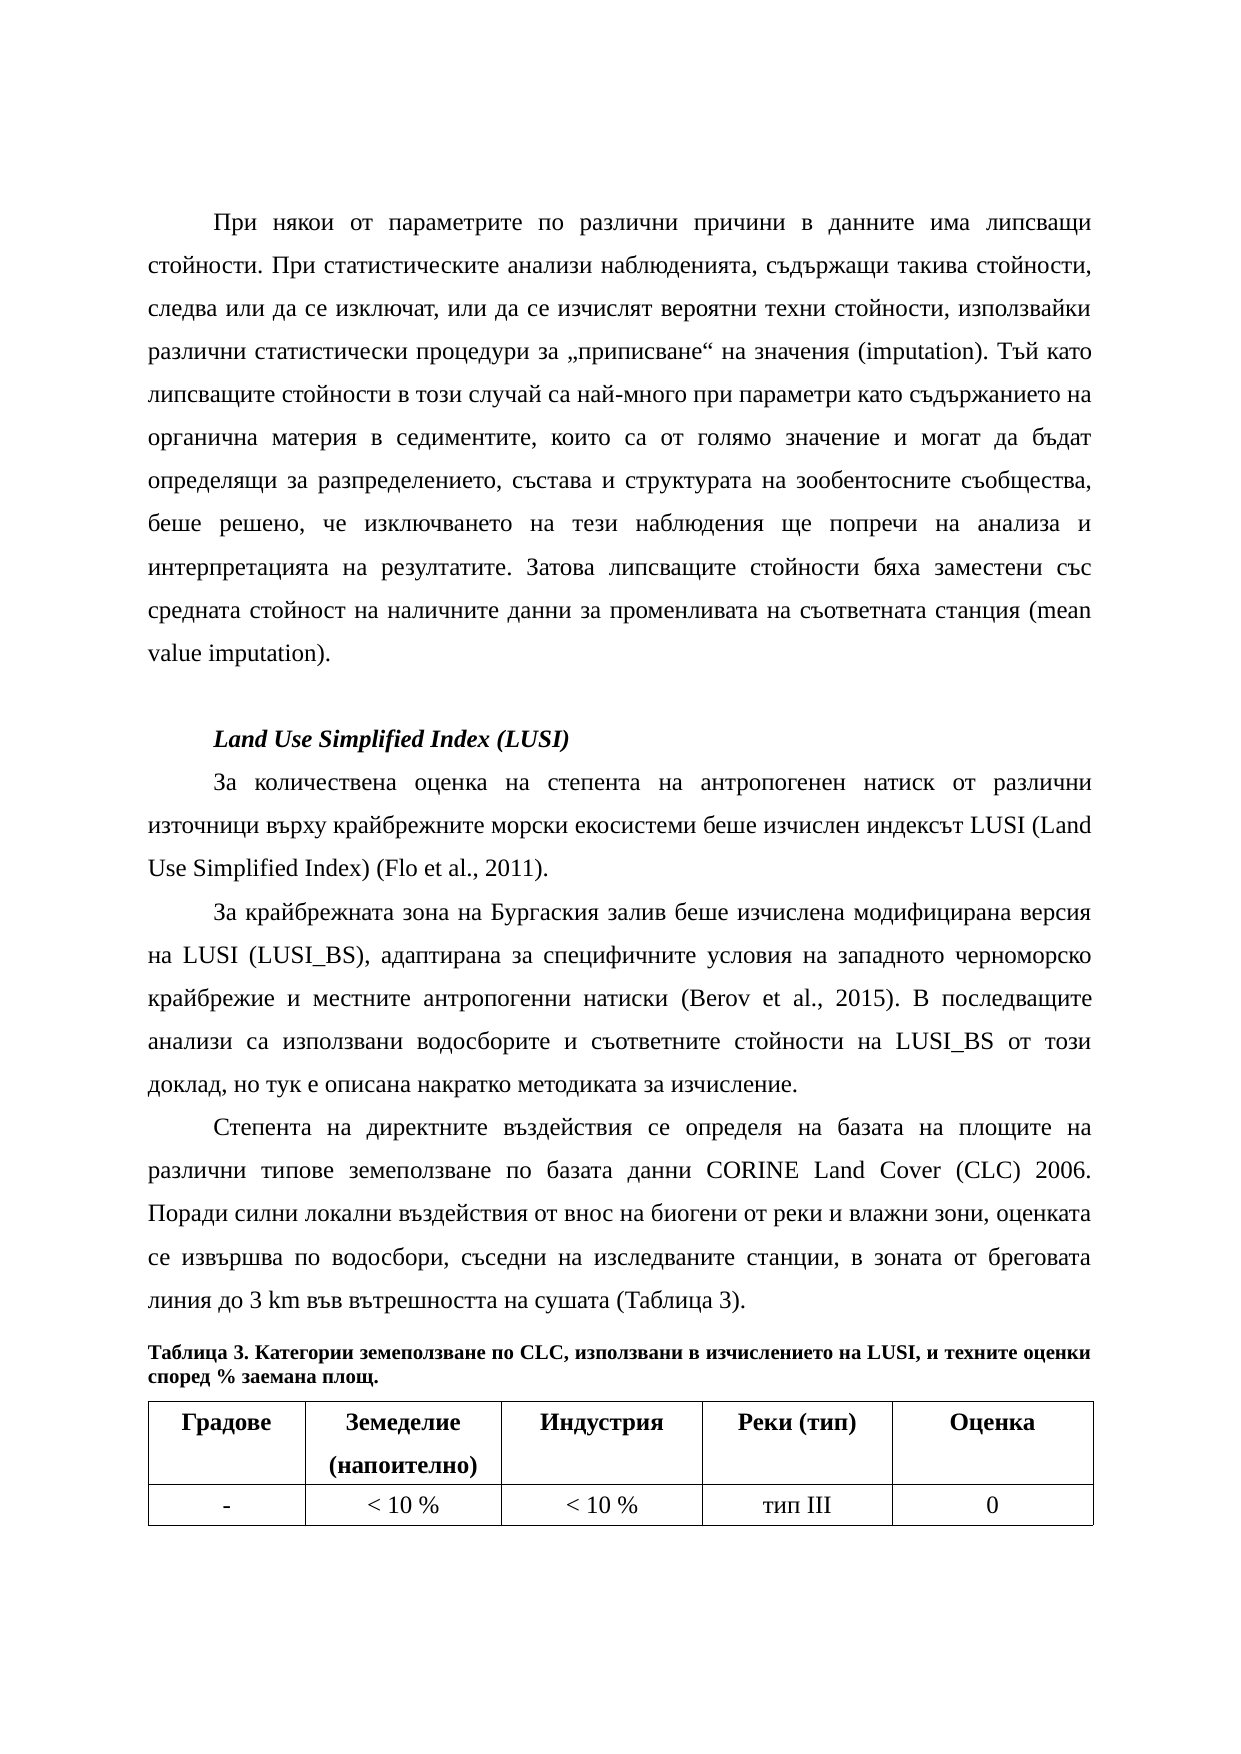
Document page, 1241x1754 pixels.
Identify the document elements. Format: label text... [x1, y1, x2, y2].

table_header Градове [149, 1402, 305, 1484]
table_header Индустрия [502, 1402, 702, 1484]
table_header Оценка [893, 1402, 1093, 1484]
text Степента на директните въздействия се определя на базата на площите на различни типове земеползване по базата данни CORINE Land Cover (CLC) 2006. Поради силни локални въздействия от внос на биогени от реки и влажни зони, оценката се извършва по водосбори, съседни на изследваните станции, в зоната от бреговата линия до 3 km във вътрешността на сушата (Таблица 3). [148, 1112, 1093, 1313]
text Таблица 3. Категории земеползване по CLC, използвани в изчислението на LUSI, и техните оценки според % заемана площ. [148, 1340, 1093, 1388]
text Land Use Simplified Index (LUSI) [148, 724, 1093, 753]
table_cell < 10 % [306, 1485, 501, 1525]
text За количествена оценка на степента на антропогенен натиск от различни източници върху крайбрежните морски екосистеми беше изчислен индексът LUSI (Land Use Simplified Index) (Flo et al., 2011). [148, 767, 1093, 882]
text За крайбрежната зона на Бургаския залив беше изчислена модифицирана версия на LUSI (LUSI_BS), адаптирана за специфичните условия на западното черноморско крайбрежие и местните антропогенни натиски (Berov et al., 2015). В последващите анализи са използвани водосборите и съответните стойности на LUSI_BS от този доклад, но тук е описана накратко методиката за изчисление. [148, 897, 1093, 1098]
table_header Реки (тип) [703, 1402, 892, 1484]
table_cell < 10 % [502, 1485, 702, 1525]
table_cell 0 [893, 1485, 1093, 1525]
text При някои от параметрите по различни причини в данните има липсващи стойности. При статистическите анализи наблюденията, съдържащи такива стойности, следва или да се изключат, или да се изчислят вероятни техни стойности, използвайки различни статистически процедури за „приписване“ на значения (imputation). Тъй като липсващите стойности в този случай са най-много при параметри като съдържанието на органична материя в седиментите, които са от голямо значение и могат да бъдат определящи за разпределението, състава и структурата на зообентосните съобщества, беше решено, че изключването на тези наблюдения ще попречи на анализа и интерпретацията на резултатите. Затова липсващите стойности бяха заместени със средната стойност на наличните данни за променливата на съответната станция (mean value imputation). [148, 207, 1093, 667]
table_cell тип III [703, 1485, 892, 1525]
table_cell - [149, 1485, 305, 1525]
table_header Земеделие (напоително) [306, 1402, 501, 1484]
